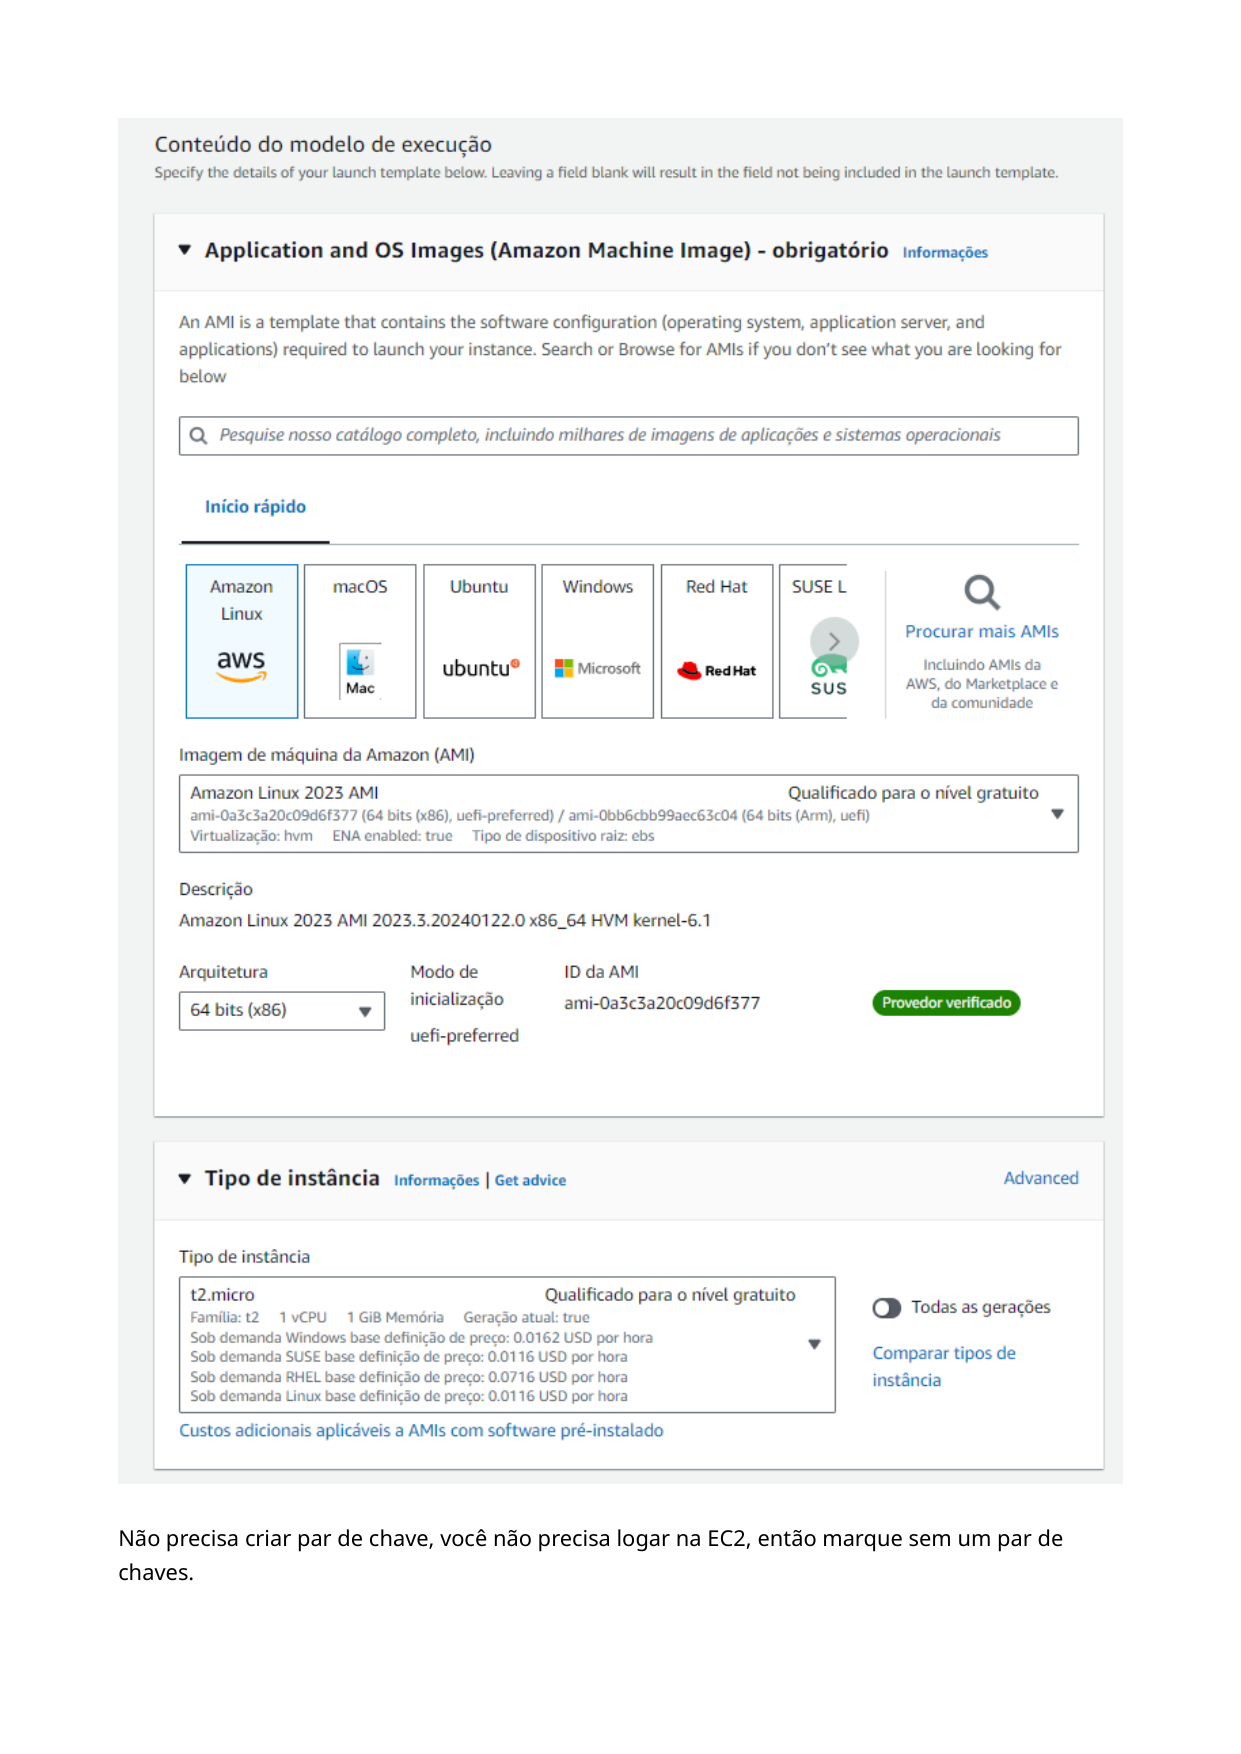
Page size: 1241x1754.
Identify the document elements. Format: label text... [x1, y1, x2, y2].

picture [118, 118, 1124, 1484]
text Não precisa criar par de chave, você não precisa logar na EC2, então marque sem um par de chaves. [118, 1522, 1122, 1586]
